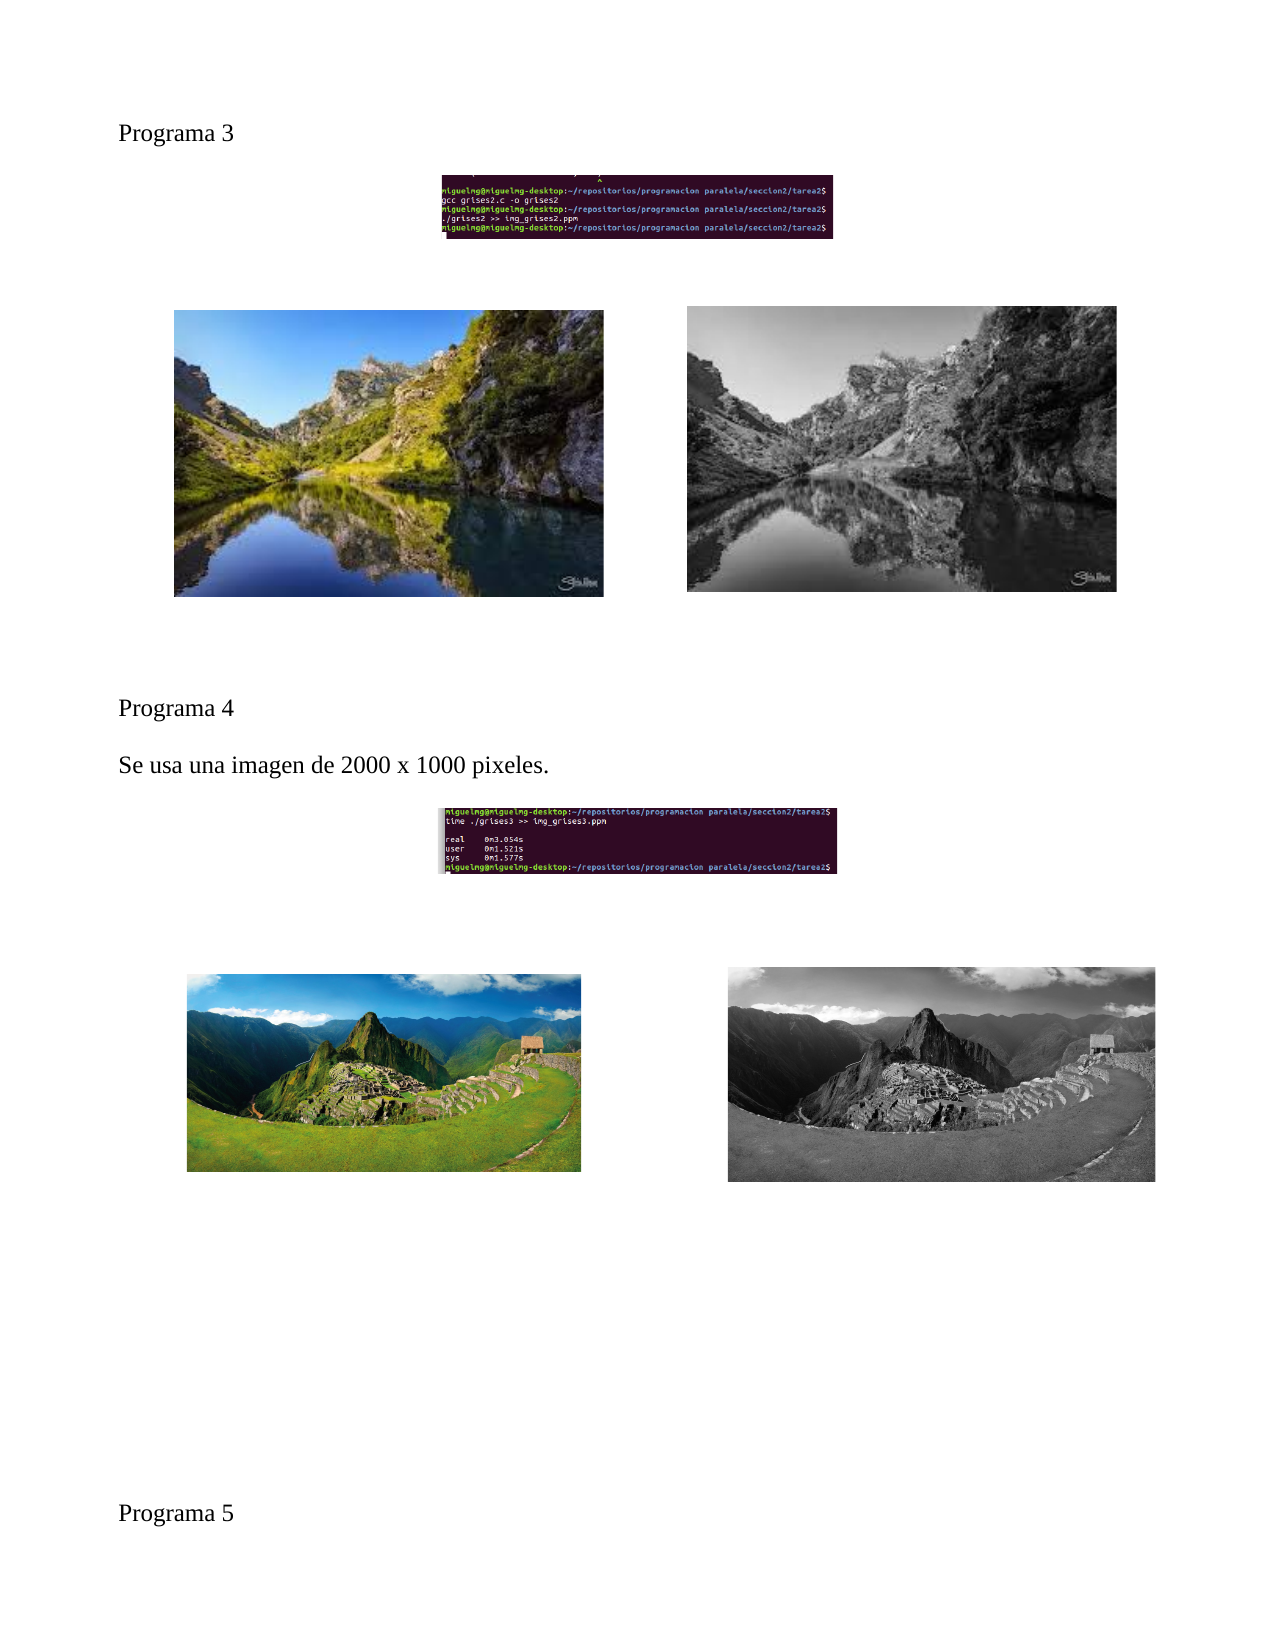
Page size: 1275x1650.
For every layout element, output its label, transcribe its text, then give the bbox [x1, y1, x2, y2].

picture [186, 974, 582, 1172]
picture [441, 209, 537, 239]
picture [687, 306, 1117, 592]
text Programa 5 [118, 1498, 1157, 1527]
picture [437, 836, 604, 874]
text Programa 4 [118, 693, 1157, 722]
text Programa 3 [118, 118, 1157, 147]
picture [727, 967, 1156, 1182]
picture [174, 310, 604, 597]
text Se usa una imagen de 2000 x 1000 pixeles. [118, 751, 1157, 779]
